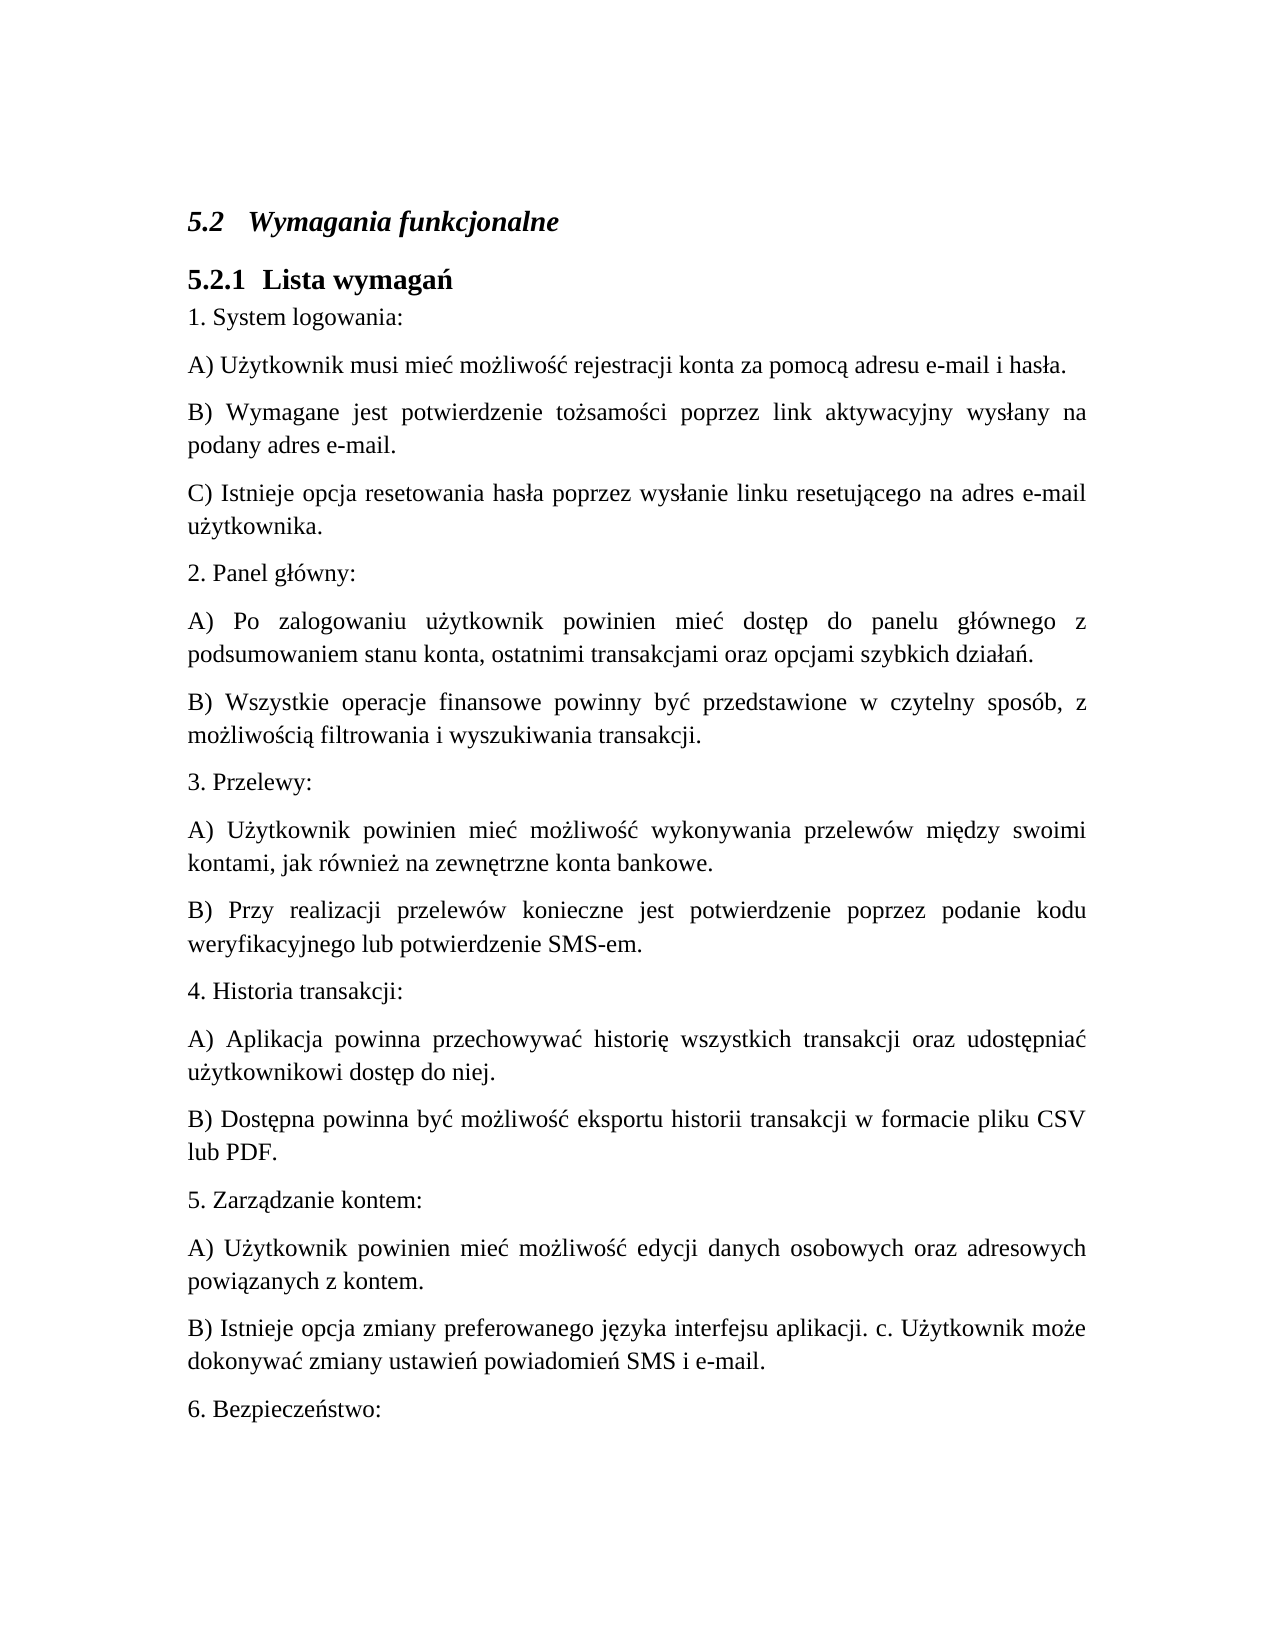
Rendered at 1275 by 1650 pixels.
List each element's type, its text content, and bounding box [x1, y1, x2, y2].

text B) Przy realizacji przelewów konieczne jest potwierdzenie poprzez podanie kodu weryfikacyjnego lub potwierdzenie SMS-em. [187, 896, 1087, 957]
text A) Użytkownik musi mieć możliwość rejestracji konta za pomocą adresu e-mail i hasła. [187, 350, 1087, 378]
text B) Istnieje opcja zmiany preferowanego języka interfejsu aplikacji. c. Użytkownik może dokonywać zmiany ustawień powiadomień SMS i e-mail. [187, 1313, 1087, 1375]
text C) Istnieje opcja resetowania hasła poprzez wysłanie linku resetującego na adres e-mail użytkownika. [187, 478, 1087, 540]
text A) Użytkownik powinien mieć możliwość edycji danych osobowych oraz adresowych powiązanych z kontem. [187, 1233, 1087, 1294]
text 3. Przelewy: [187, 767, 1087, 796]
subtitle Wymagania funkcjonalne [187, 204, 1087, 237]
text A) Użytkownik powinien mieć możliwość wykonywania przelewów między swoimi kontami, jak również na zewnętrzne konta bankowe. [187, 815, 1087, 877]
text A) Aplikacja powinna przechowywać historię wszystkich transakcji oraz udostępniać użytkownikowi dostęp do niej. [187, 1024, 1087, 1086]
text B) Wymagane jest potwierdzenie tożsamości poprzez link aktywacyjny wysłany na podany adres e-mail. [187, 397, 1087, 459]
text B) Wszystkie operacje finansowe powinny być przedstawione w czytelny sposób, z możliwością filtrowania i wyszukiwania transakcji. [187, 687, 1087, 748]
text 4. Historia transakcji: [187, 976, 1087, 1005]
text B) Dostępna powinna być możliwość eksportu historii transakcji w formacie pliku CSV lub PDF. [187, 1104, 1087, 1166]
text 6. Bezpieczeństwo: [187, 1394, 1087, 1423]
subtitle Lista wymagań [187, 262, 1087, 296]
text A) Po zalogowaniu użytkownik powinien mieć dostęp do panelu głównego z podsumowaniem stanu konta, ostatnimi transakcjami oraz opcjami szybkich działań. [187, 606, 1087, 668]
text 5. Zarządzanie kontem: [187, 1185, 1087, 1214]
text 2. Panel główny: [187, 558, 1087, 587]
text 1. System logowania: [187, 302, 1087, 331]
